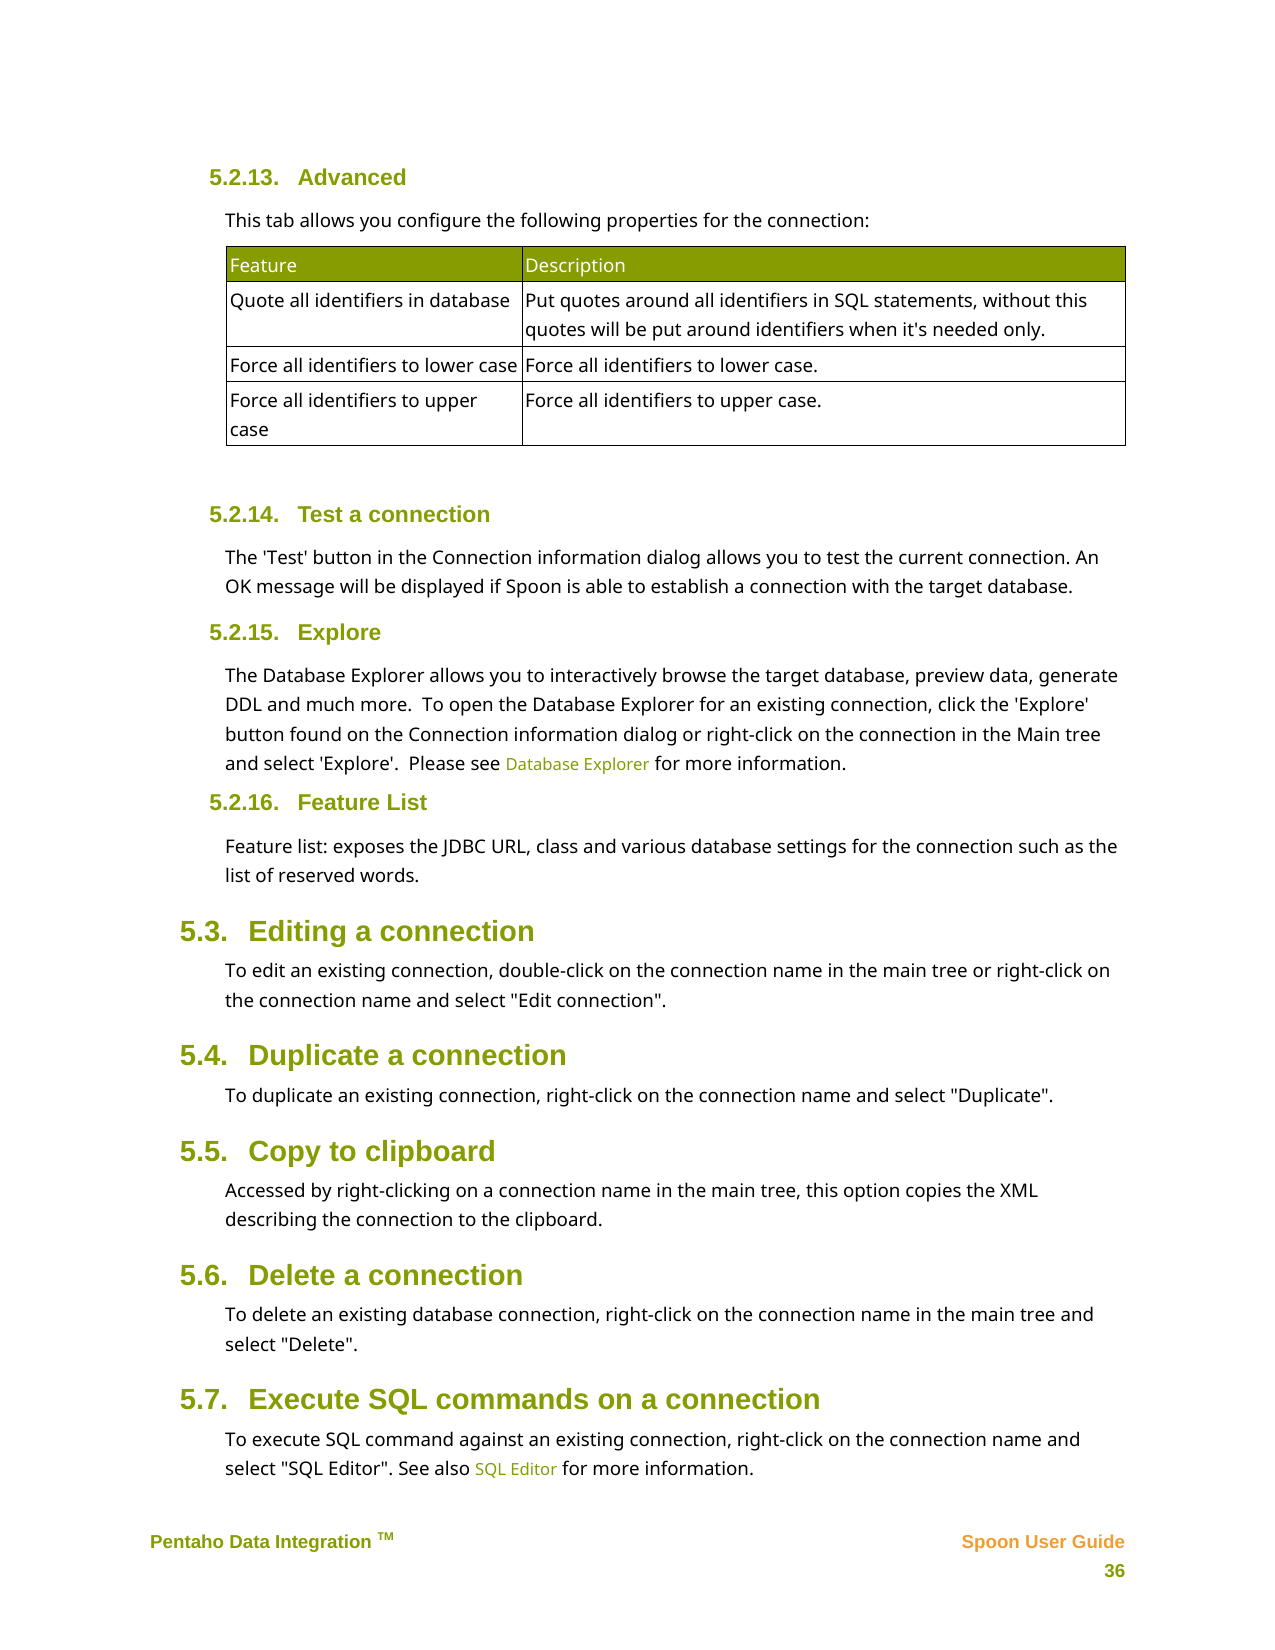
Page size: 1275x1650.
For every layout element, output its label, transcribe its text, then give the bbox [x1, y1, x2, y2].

subtitle Advanced [209, 157, 1125, 192]
text The Database Explorer allows you to interactively browse the target database, preview data, generate DDL and much more. To open the Database Explorer for an existing connection, click the 'Explore' button found on the Connection information dialog or right-click on the connection in the Main tree and select 'Explore'. Please see Database Explorer for more information. [225, 659, 1125, 776]
table_cell Force all identifiers to upper case [227, 382, 522, 445]
text This tab allows you configure the following properties for the connection: [225, 204, 1125, 233]
table_header Feature [227, 247, 522, 281]
subtitle Explore [209, 612, 1125, 647]
subtitle Feature List [209, 783, 1125, 818]
table_cell Force all identifiers to upper case. [523, 382, 1125, 445]
subtitle Editing a connection [179, 913, 1125, 948]
table_cell Force all identifiers to lower case. [523, 347, 1125, 381]
text The 'Test' button in the Connection information dialog allows you to test the current connection. An OK message will be displayed if Spoon is able to establish a connection with the target database. [225, 541, 1125, 600]
table_header Description [523, 247, 1125, 281]
text Feature list: exposes the JDBC URL, class and various database settings for the connection such as the list of reserved words. [225, 830, 1125, 888]
subtitle Delete a connection [179, 1257, 1125, 1292]
text To delete an existing database connection, right-click on the connection name in the main tree and select "Delete". [225, 1298, 1125, 1357]
table_cell Put quotes around all identifiers in SQL statements, without this quotes will be put around identifiers when it's needed only. [523, 282, 1125, 346]
subtitle Execute SQL commands on a connection [179, 1382, 1125, 1417]
table_cell Force all identifiers to lower case [227, 347, 522, 381]
text To duplicate an existing connection, right-click on the connection name and select "Duplicate". [225, 1079, 1125, 1108]
text To execute SQL command against an existing connection, right-click on the connection name and select "SQL Editor". See also SQL Editor for more information. [225, 1423, 1125, 1481]
subtitle Copy to clipboard [179, 1133, 1125, 1168]
subtitle Duplicate a connection [179, 1038, 1125, 1073]
subtitle Test a connection [209, 494, 1125, 529]
text Accessed by right-clicking on a connection name in the main tree, this option copies the XML describing the connection to the clipboard. [225, 1174, 1125, 1232]
text To edit an existing connection, double-click on the connection name in the main tree or right-click on the connection name and select "Edit connection". [225, 954, 1125, 1013]
table_cell Quote all identifiers in database [227, 282, 522, 346]
